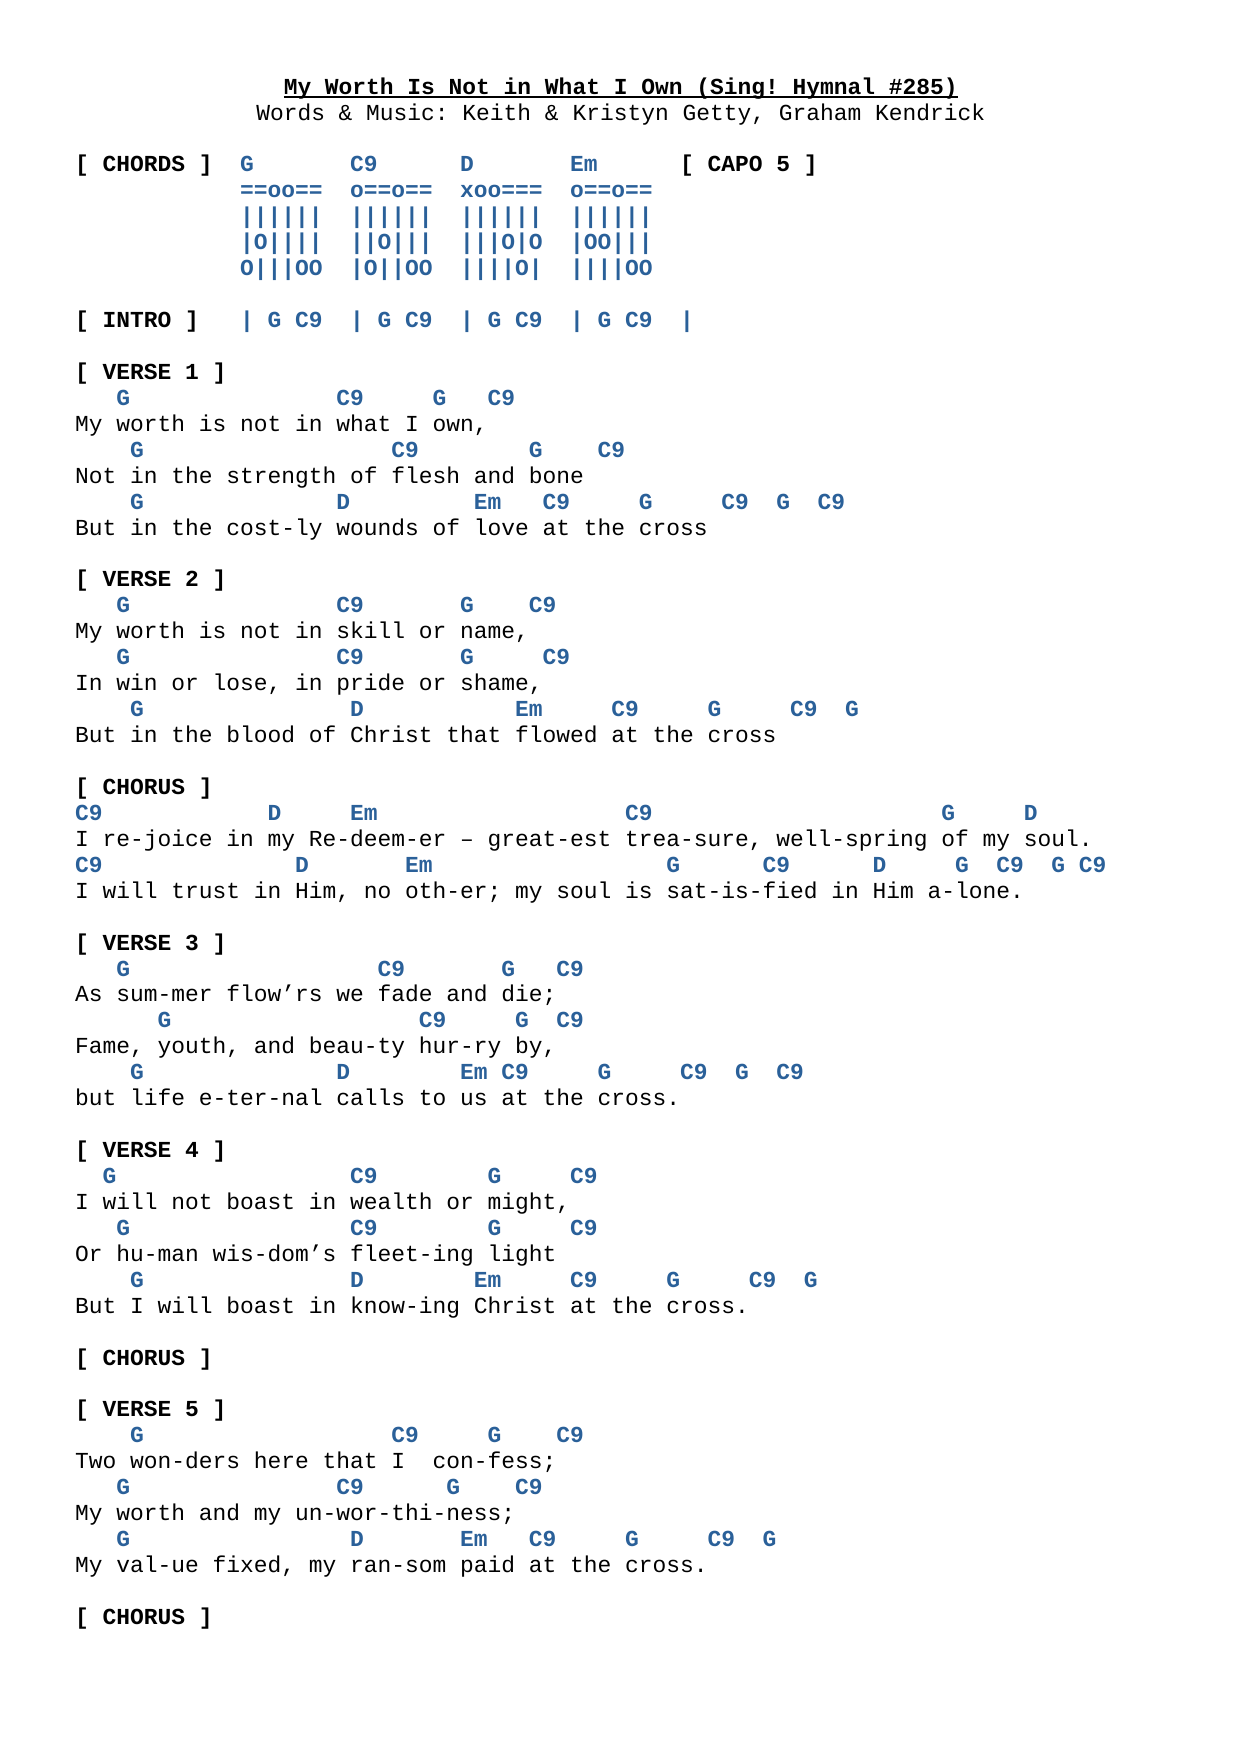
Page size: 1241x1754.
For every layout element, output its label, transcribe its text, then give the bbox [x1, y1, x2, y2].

text G D Em C9 G C9 G [75, 1527, 1166, 1553]
text But in the cost-ly wounds of love at the cross [75, 516, 1166, 542]
text My worth is not in skill or name, [75, 620, 1166, 646]
text As sum-mer flow’rs we fade and die; [75, 983, 1166, 1009]
text G D Em C9 G C9 G [75, 697, 1166, 723]
text G C9 G C9 [75, 1216, 1166, 1242]
text But in the blood of Christ that flowed at the cross [75, 723, 1166, 749]
text My worth and my un-wor-thi-ness; [75, 1502, 1166, 1527]
text My val-ue fixed, my ran-som paid at the cross. [75, 1553, 1166, 1579]
text G D Em C9 G C9 G C9 [75, 490, 1166, 516]
text [ VERSE 4 ] [75, 1138, 1166, 1164]
text G C9 G C9 [75, 438, 1166, 464]
text G D Em C9 G C9 G C9 [75, 1061, 1166, 1087]
text My worth is not in what I own, [75, 412, 1166, 438]
text G C9 G C9 [75, 957, 1166, 983]
text I re-joice in my Re-deem-er – great-est trea-sure, well-spring of my soul. [75, 827, 1166, 853]
text G D Em C9 G C9 G [75, 1268, 1166, 1294]
text Two won-ders here that I con-fess; [75, 1450, 1166, 1476]
text Words & Music: Keith & Kristyn Getty, Graham Kendrick [75, 101, 1166, 127]
text |||||| |||||| |||||| |||||| [75, 205, 1166, 231]
text C9 D Em G C9 D G C9 G C9 [75, 853, 1166, 879]
text I will not boast in wealth or might, [75, 1190, 1166, 1216]
text [ CHORUS ] [75, 1605, 1166, 1631]
text G C9 G C9 [75, 594, 1166, 620]
text G C9 G C9 [75, 1424, 1166, 1450]
text O|||OO |O||OO ||||O| ||||OO [75, 257, 1166, 282]
text Fame, youth, and beau-ty hur-ry by, [75, 1035, 1166, 1061]
text My Worth Is Not in What I Own (Sing! Hymnal #285) [75, 75, 1166, 101]
text |O|||| ||O||| |||O|O |OO||| [75, 231, 1166, 257]
text [ CHORUS ] [75, 775, 1166, 801]
text [ VERSE 2 ] [75, 568, 1166, 594]
text [ VERSE 5 ] [75, 1398, 1166, 1424]
text In win or lose, in pride or shame, [75, 672, 1166, 697]
text [ CHORDS ] G C9 D Em [ CAPO 5 ] [75, 153, 1166, 179]
text G C9 G C9 [75, 646, 1166, 672]
text [ INTRO ] | G C9 | G C9 | G C9 | G C9 | [75, 308, 1166, 334]
text but life e-ter-nal calls to us at the cross. [75, 1087, 1166, 1112]
text I will trust in Him, no oth-er; my soul is sat-is-fied in Him a-lone. [75, 879, 1166, 905]
text G C9 G C9 [75, 1164, 1166, 1190]
text [ VERSE 1 ] [75, 360, 1166, 386]
text C9 D Em C9 G D [75, 801, 1166, 827]
text [ CHORUS ] [75, 1346, 1166, 1372]
text But I will boast in know-ing Christ at the cross. [75, 1294, 1166, 1320]
text G C9 G C9 [75, 386, 1166, 412]
text G C9 G C9 [75, 1009, 1166, 1035]
text G C9 G C9 [75, 1476, 1166, 1502]
text ==oo== o==o== xoo=== o==o== [75, 179, 1166, 205]
text Not in the strength of flesh and bone [75, 464, 1166, 490]
text Or hu-man wis-dom’s fleet-ing light [75, 1242, 1166, 1268]
text [ VERSE 3 ] [75, 931, 1166, 957]
